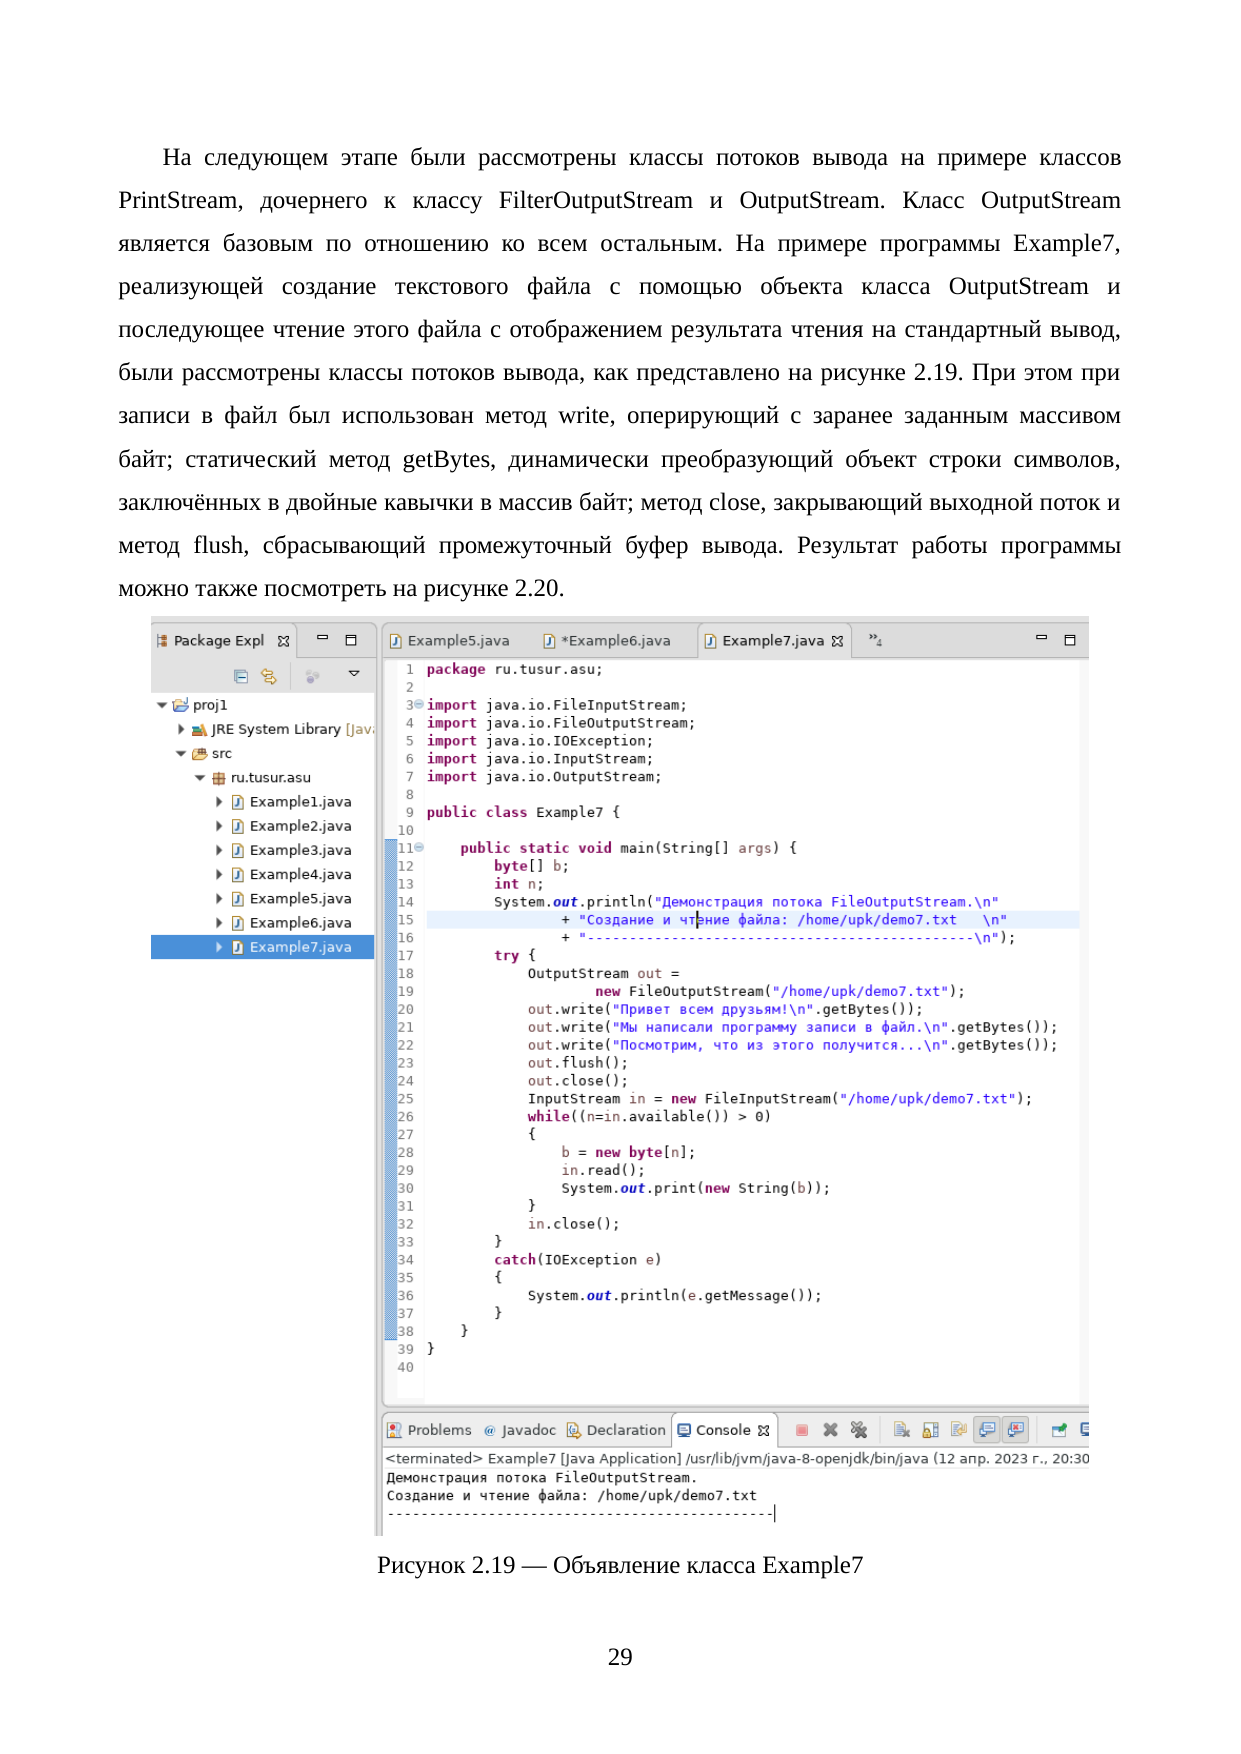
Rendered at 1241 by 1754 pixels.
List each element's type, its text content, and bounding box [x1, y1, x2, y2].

picture [151, 616, 1089, 1536]
text На следующем этапе были рассмотрены классы потоков вывода на примере классов PrintStream, дочернего к классу FilterOutputStream и OutputStream. Класс OutputStream является базовым по отношению ко всем остальным. На примере программы Example7, реализующей создание текстового файла с помощью объекта класса OutputStream и последующее чтение этого файла с отображением результата чтения на стандартный вывод, были рассмотрены классы потоков вывода, как представлено на рисунке 2.19. При этом при записи в файл был использован метод write, оперирующий с заранее заданным массивом байт; статический метод getBytes, динамически преобразующий объект строки символов, заключённых в двойные кавычки в массив байт; метод close, закрывающий выходной поток и метод flush, сбрасывающий промежуточный буфер вывода. Результат работы программы можно также посмотреть на рисунке 2.20. [118, 142, 1122, 602]
text Рисунок 2.19 — Объявление класса Example7 [118, 616, 1122, 1579]
